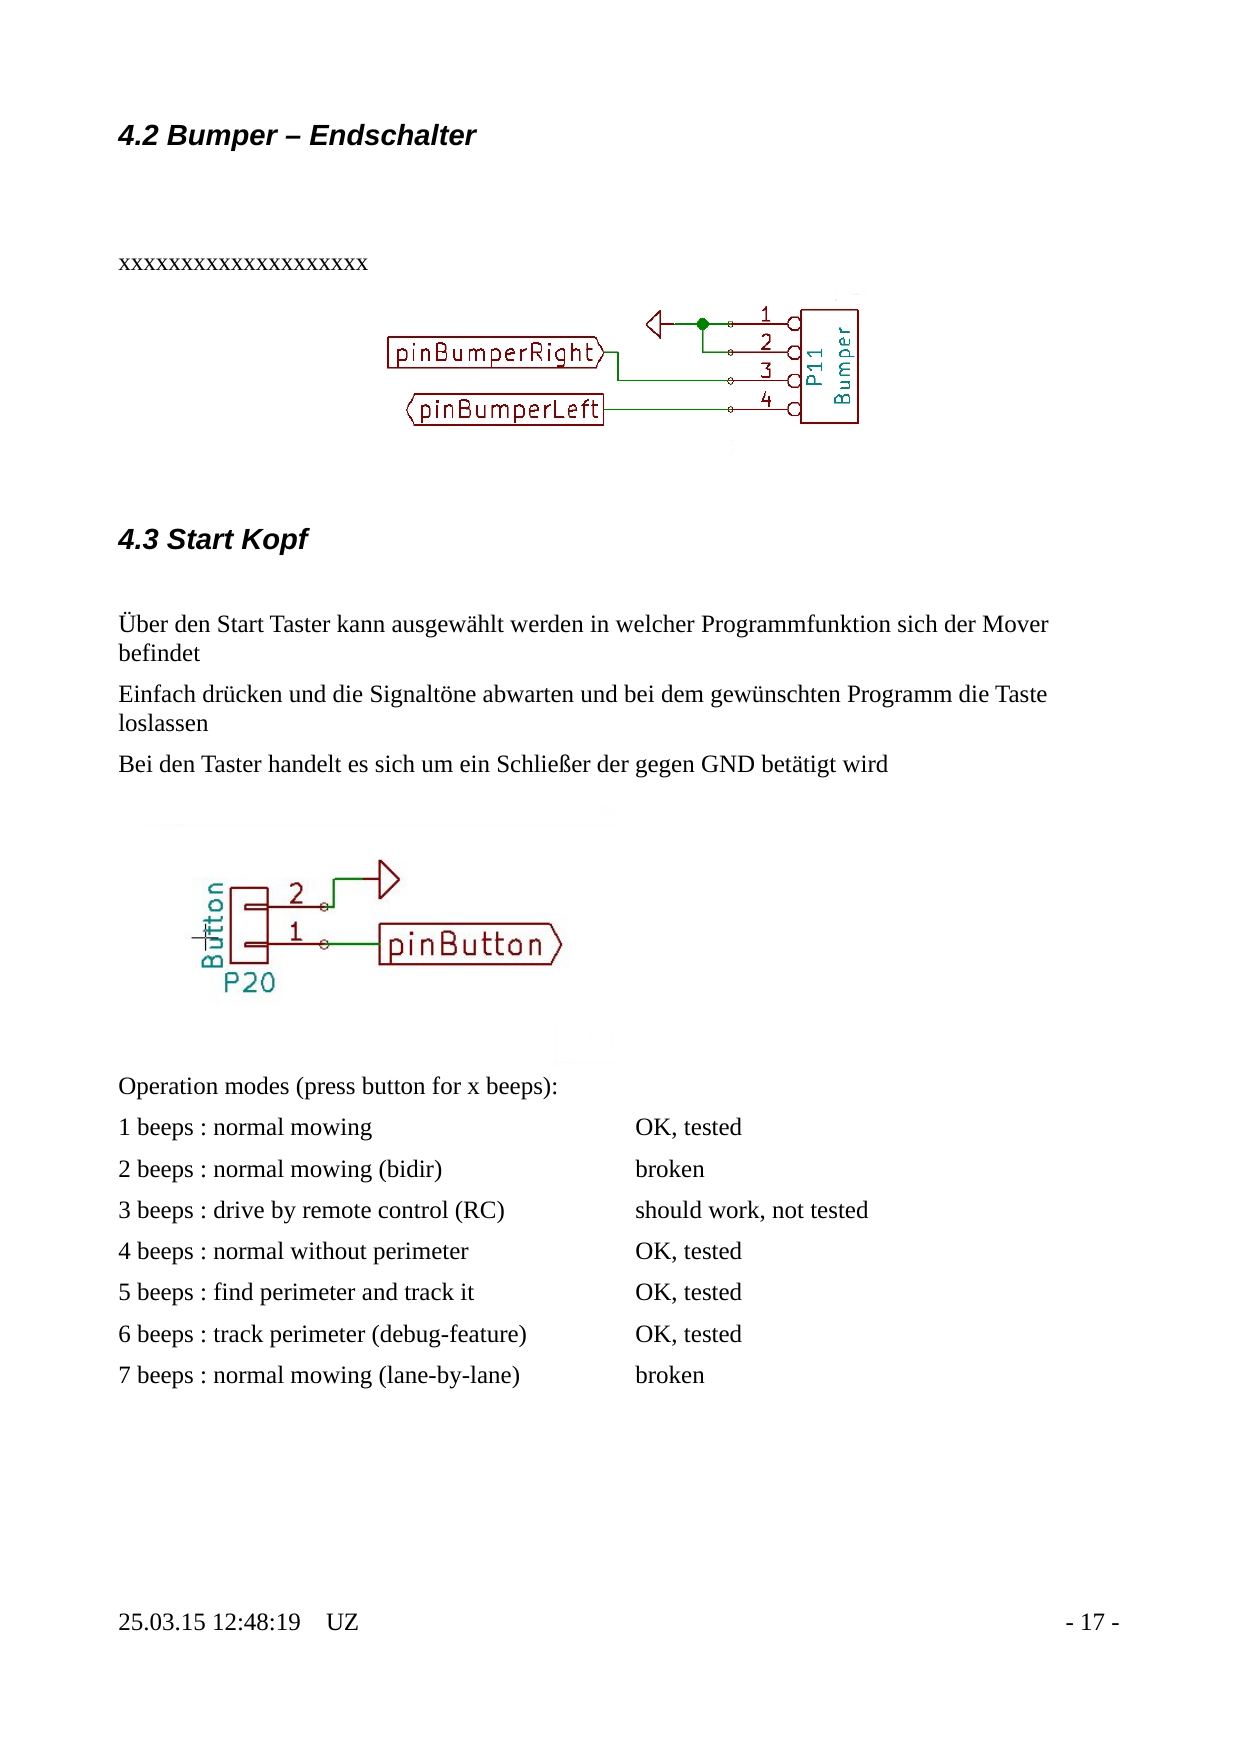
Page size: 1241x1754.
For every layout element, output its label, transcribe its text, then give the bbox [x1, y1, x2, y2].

text 3 beeps : drive by remote control (RC) should work, not tested [118, 1195, 1122, 1224]
text 7 beeps : normal mowing (lane-by-lane) broken [118, 1360, 1122, 1389]
text xxxxxxxxxxxxxxxxxxxx [118, 247, 1122, 275]
text Über den Start Taster kann ausgewählt werden in welcher Programmfunktion sich der Mover befindet [118, 609, 1122, 666]
text 5 beeps : find perimeter and track it OK, tested [118, 1277, 1122, 1306]
text Operation modes (press button for x beeps): [118, 790, 1122, 1100]
text 4 beeps : normal without perimeter OK, tested [118, 1236, 1122, 1265]
text 2 beeps : normal mowing (bidir) broken [118, 1154, 1122, 1182]
picture [363, 287, 877, 456]
text Einfach drücken und die Signaltöne abwarten und bei dem gewünschten Programm die Taste loslassen [118, 679, 1122, 736]
subtitle 4.2 Bumper – Endschalter [118, 118, 1122, 152]
subtitle 4.3 Start Kopf [118, 522, 1122, 555]
text Bei den Taster handelt es sich um ein Schließer der gegen GND betätigt wird [118, 749, 1122, 778]
picture [139, 806, 617, 1072]
text 1 beeps : normal mowing OK, tested [118, 1112, 1122, 1141]
text 6 beeps : track perimeter (debug-feature) OK, tested [118, 1319, 1122, 1347]
